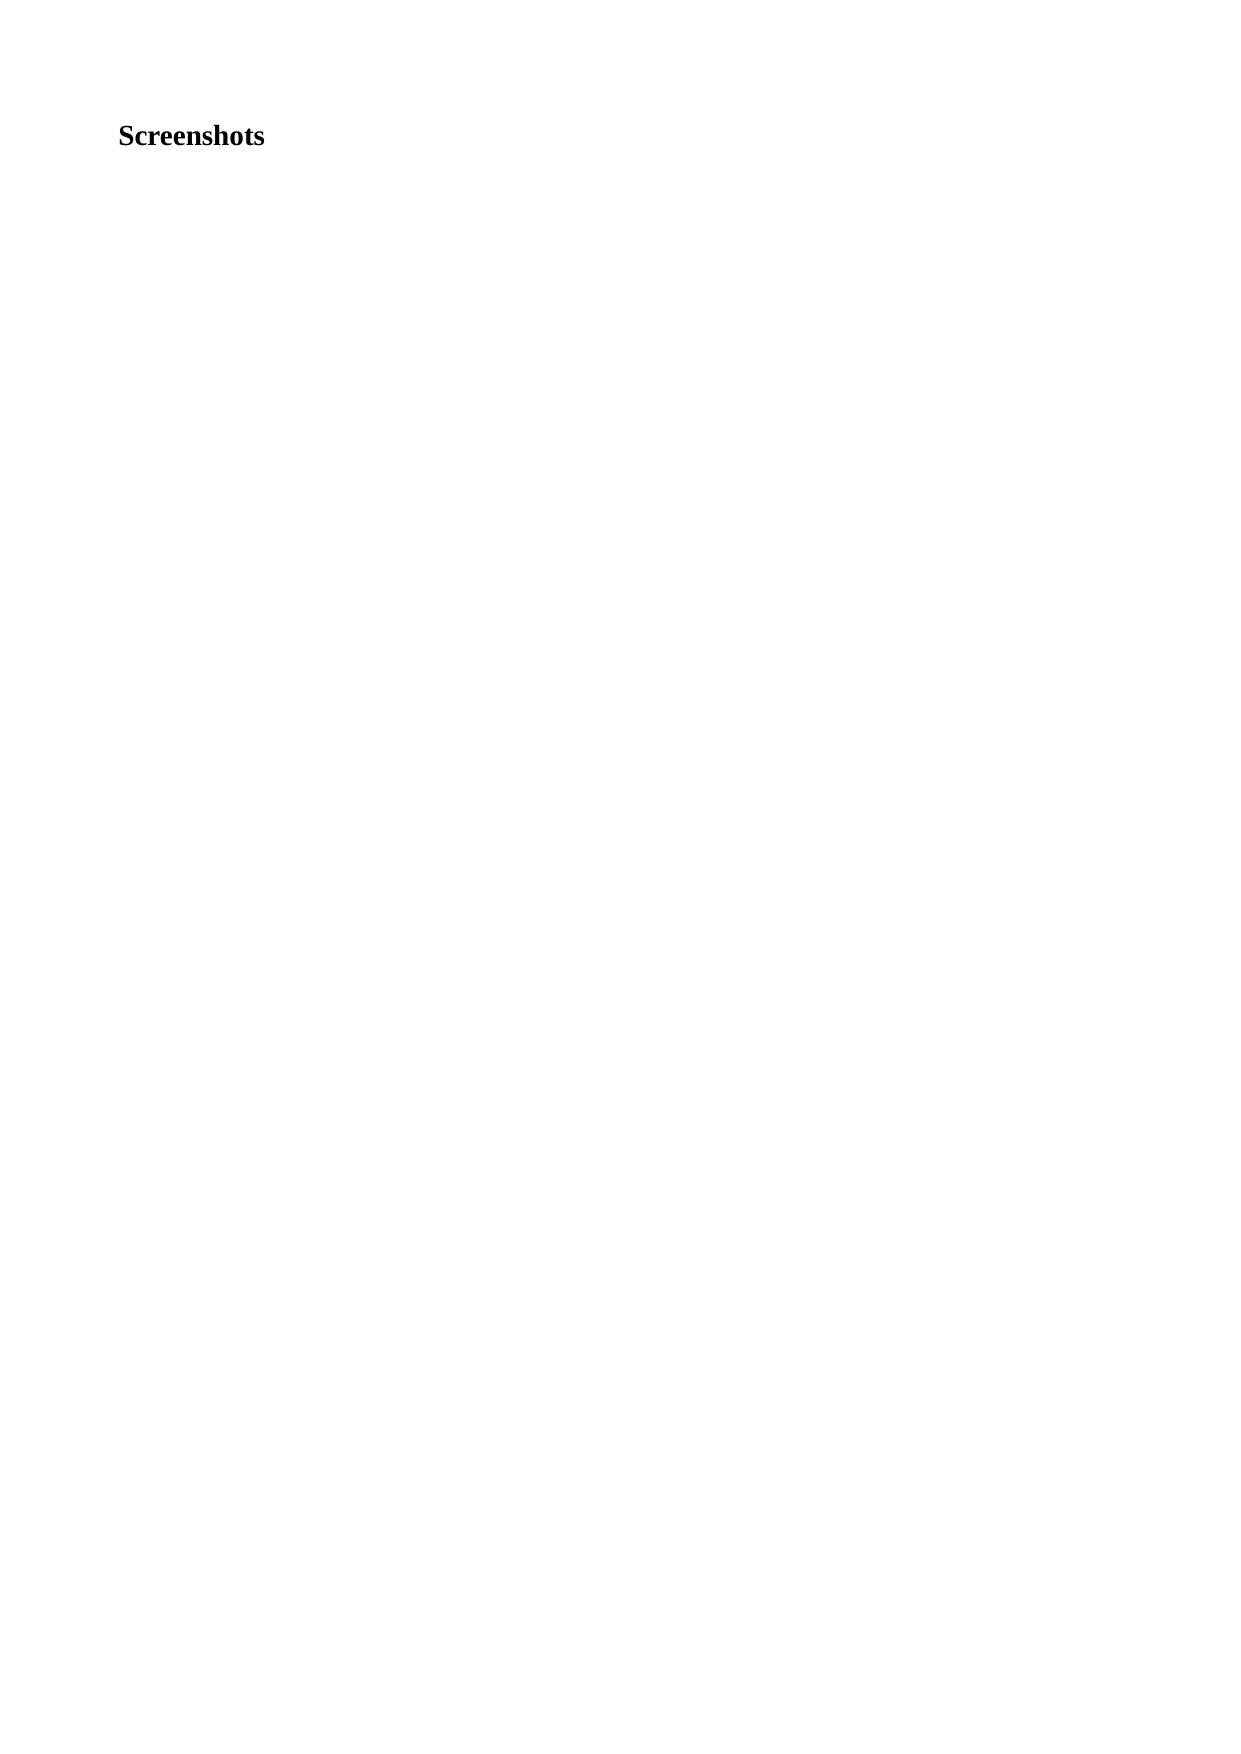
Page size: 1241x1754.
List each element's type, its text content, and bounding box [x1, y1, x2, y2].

subtitle Screenshots [118, 118, 1122, 152]
